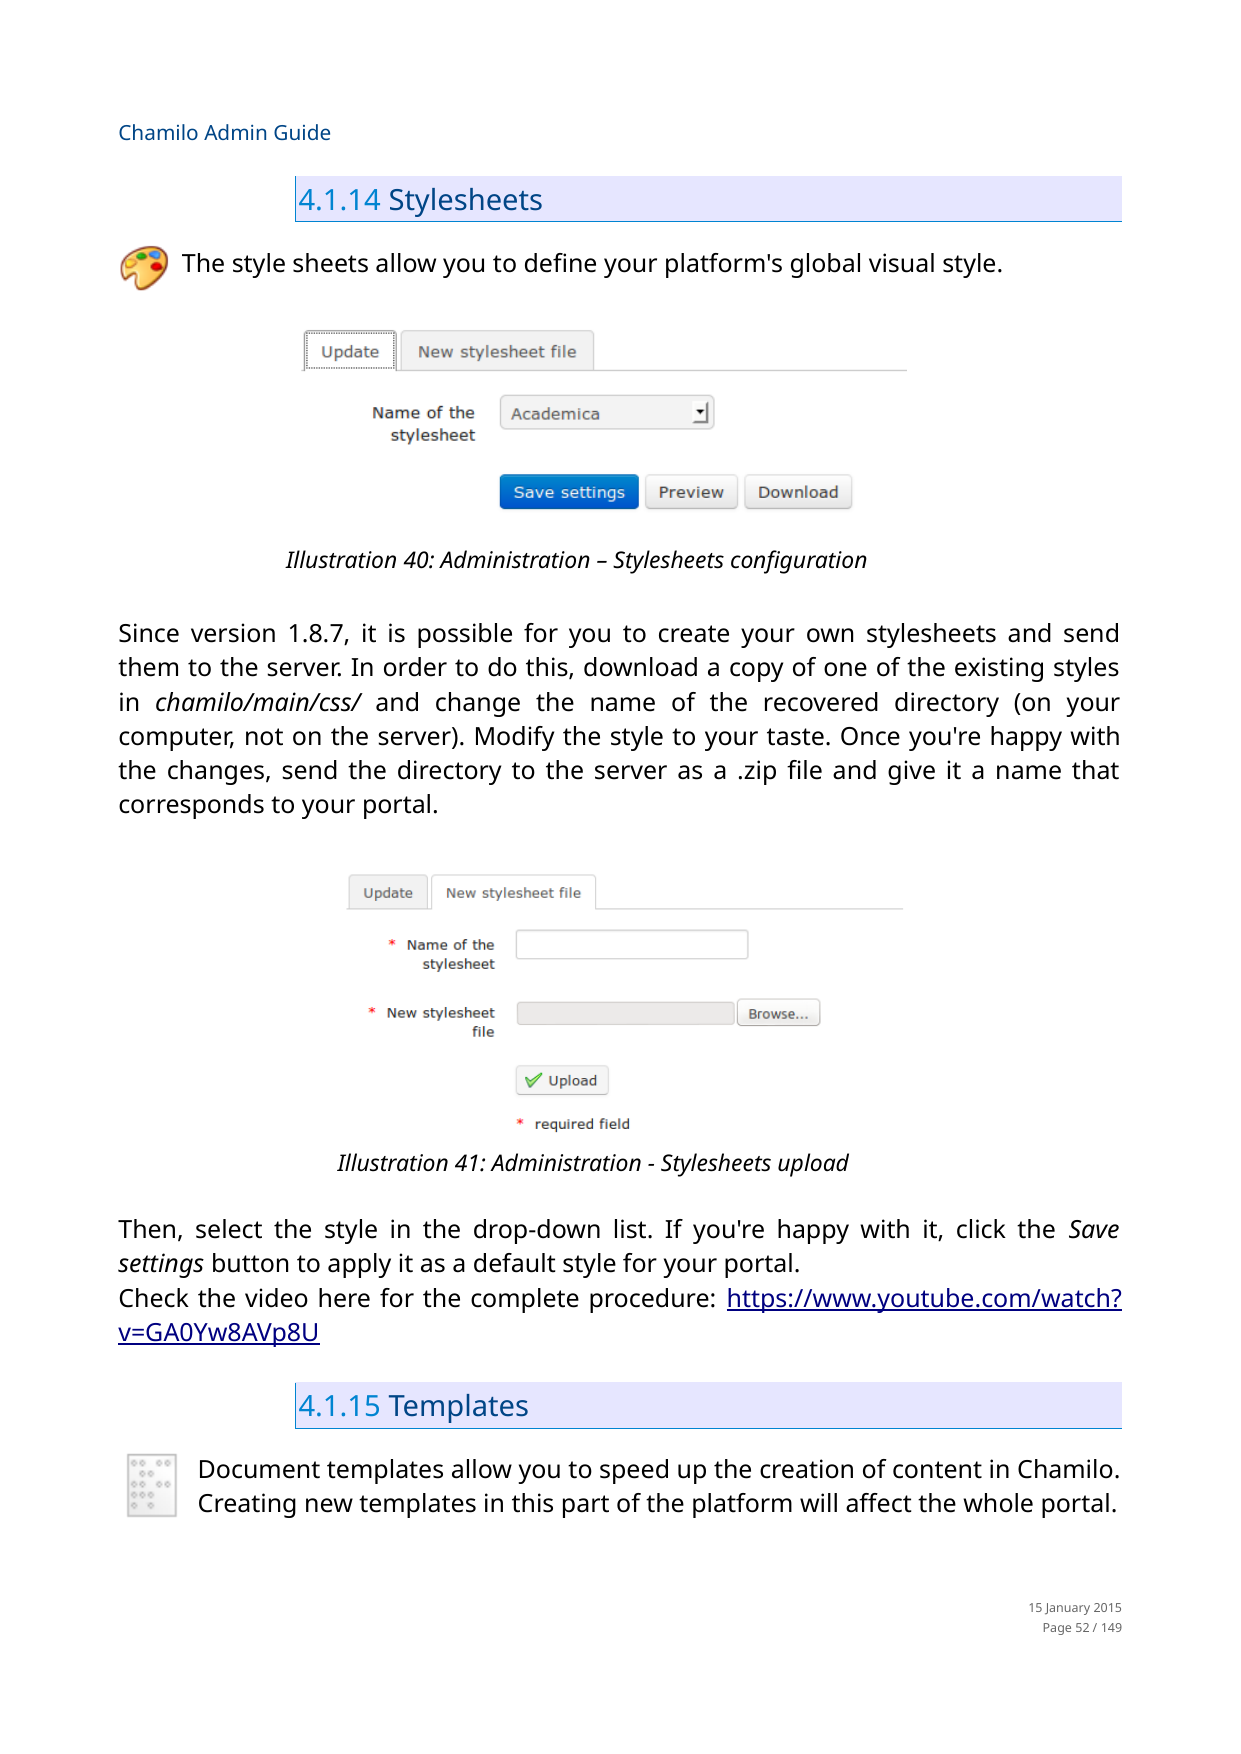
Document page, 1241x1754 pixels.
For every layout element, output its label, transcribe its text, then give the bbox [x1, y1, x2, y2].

picture [119, 1452, 186, 1520]
picture [294, 319, 907, 544]
picture [119, 243, 170, 294]
text Illustration 41: Administration - Stylesheets upload [337, 1147, 903, 1178]
picture [337, 867, 904, 1147]
text Check the video here for the complete procedure: https://www.youtube.com/watch?v=GA0Yw8AVp8U [118, 1280, 1122, 1348]
text The style sheets allow you to define your platform's global visual style. [170, 245, 1122, 279]
text Since version 1.8.7, it is possible for you to create your own stylesheets and send them to the server. In order to do this, download a copy of one of the existing styles in chamilo/main/css/ and change the name of the recovered directory (on your computer, not on the server). Modify the style to your taste. Once you're happy with the changes, send the directory to the server as a .zip file and give it a name that corresponds to your portal. [118, 616, 1122, 820]
subtitle Stylesheets [296, 176, 1122, 221]
subtitle Templates [295, 1382, 1122, 1428]
text Then, select the style in the drop-down list. If you're happy with it, click the Save settings button to apply it as a default style for your portal. [118, 1212, 1122, 1280]
text Illustration 40: Administration – Stylesheets configuration [286, 313, 933, 575]
text Document templates allow you to speed up the creation of content in Chamilo. Creating new templates in this part of the platform will affect the whole portal. [186, 1452, 1122, 1520]
